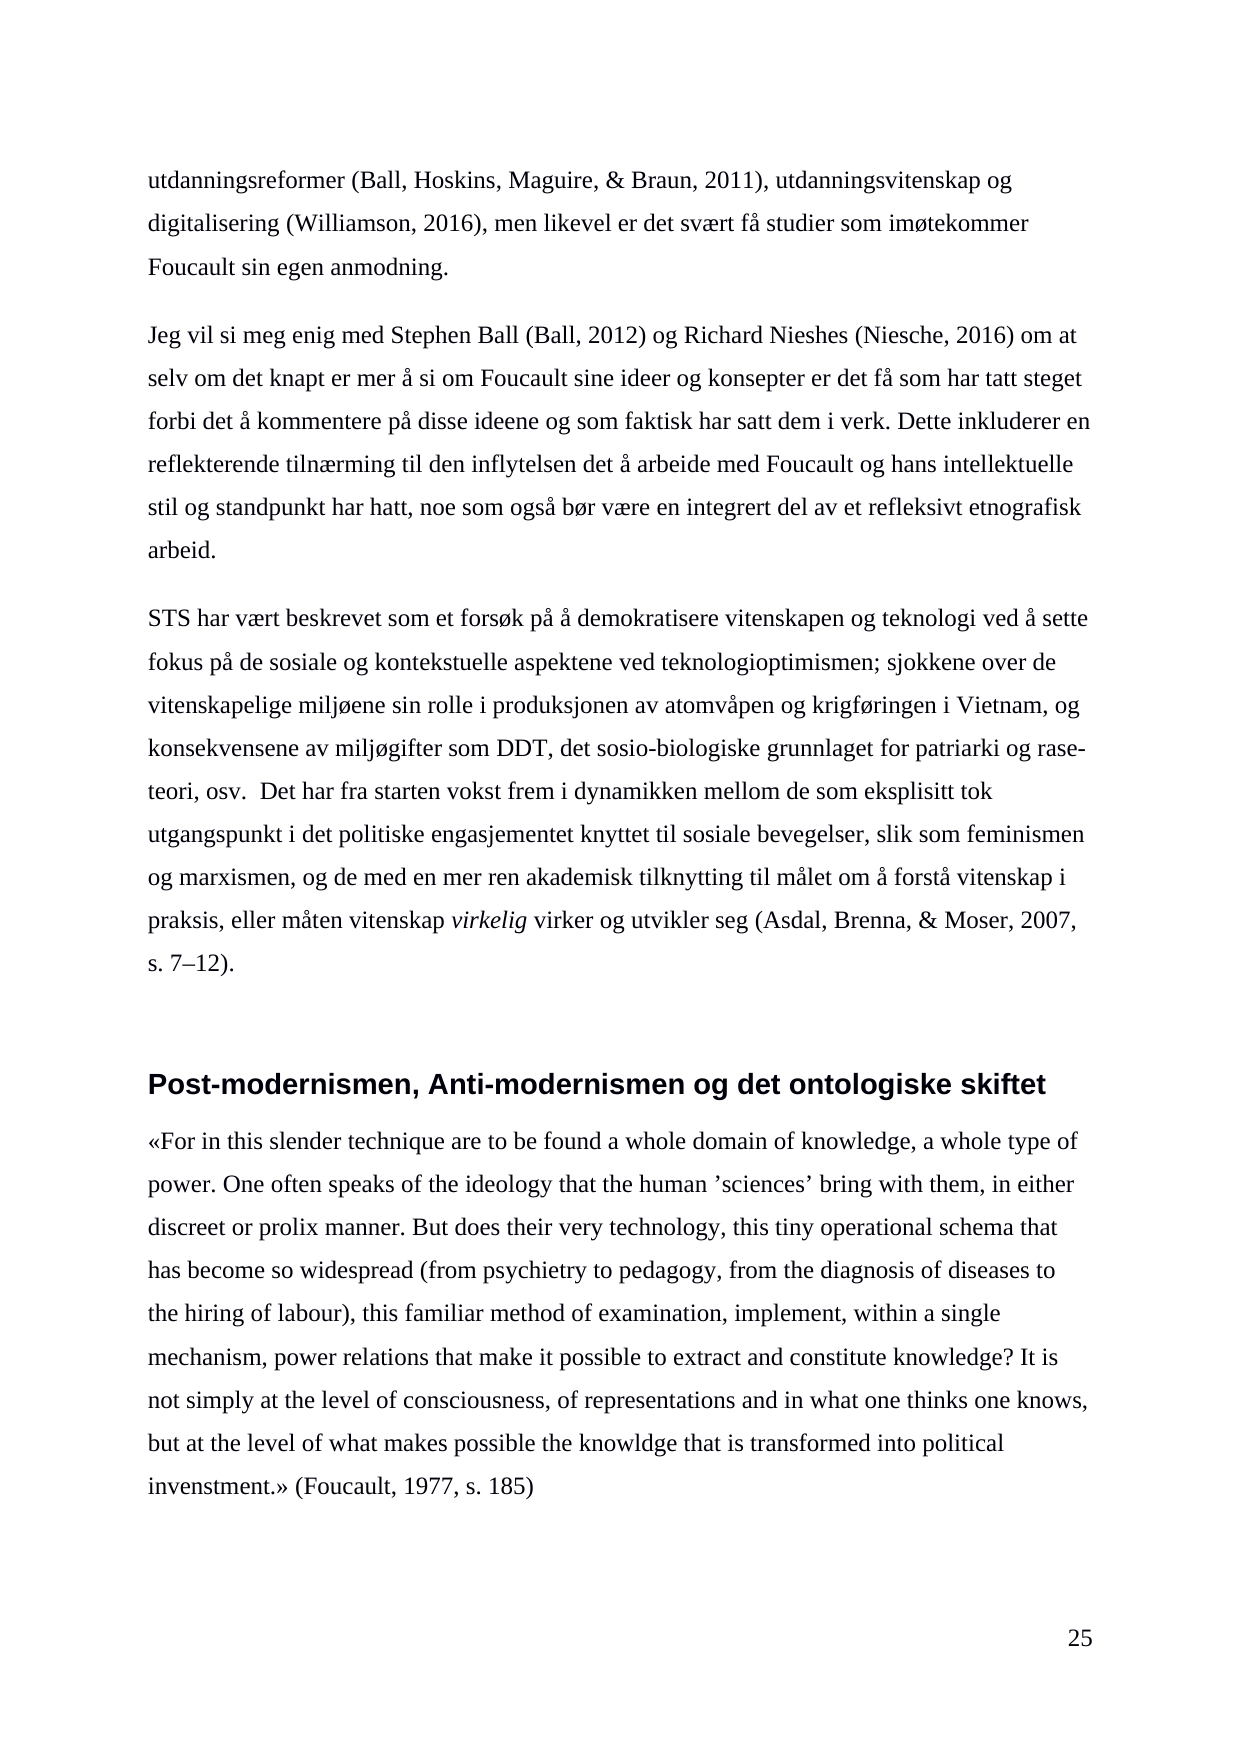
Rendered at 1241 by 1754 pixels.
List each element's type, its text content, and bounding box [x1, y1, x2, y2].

text Jeg vil si meg enig med Stephen Ball (Ball, 2012) og Richard Nieshes (Niesche, 2016) om at selv om det knapt er mer å si om Foucault sine ideer og konsepter er det få som har tatt steget forbi det å kommentere på disse ideene og som faktisk har satt dem i verk. Dette inkluderer en reflekterende tilnærming til den inflytelsen det å arbeide med Foucault og hans intellektuelle stil og standpunkt har hatt, noe som også bør være en integrert del av et refleksivt etnografisk arbeid. [148, 320, 1092, 564]
subtitle Post-modernismen, Anti-modernismen og det ontologiske skiftet [148, 1067, 1092, 1100]
text «For in this slender technique are to be found a whole domain of knowledge, a whole type of power. One often speaks of the ideology that the human ’sciences’ bring with them, in either discreet or prolix manner. But does their very technology, this tiny operational schema that has become so widespread (from psychietry to pedagogy, from the diagnosis of diseases to the hiring of labour), this familiar method of examination, implement, within a single mechanism, power relations that make it possible to extract and constitute knowledge? It is not simply at the level of consciousness, of representations and in what one thinks one knows, but at the level of what makes possible the knowldge that is transformed into political invenstment.» (Foucault, 1977, s. 185) [148, 1126, 1092, 1500]
text STS har vært beskrevet som et forsøk på å demokratisere vitenskapen og teknologi ved å sette fokus på de sosiale og kontekstuelle aspektene ved teknologioptimismen; sjokkene over de vitenskapelige miljøene sin rolle i produksjonen av atomvåpen og krigføringen i Vietnam, og konsekvensene av miljøgifter som DDT, det sosio-biologiske grunnlaget for patriarki og rase-teori, osv. Det har fra starten vokst frem i dynamikken mellom de som eksplisitt tok utgangspunkt i det politiske engasjementet knyttet til sosiale bevegelser, slik som feminismen og marxismen, og de med en mer ren akademisk tilknytting til målet om å forstå vitenskap i praksis, eller måten vitenskap virkelig virker og utvikler seg (Asdal, Brenna, & Moser, 2007, s. 7–12). [148, 603, 1092, 977]
text utdanningsreformer (Ball, Hoskins, Maguire, & Braun, 2011), utdanningsvitenskap og digitalisering (Williamson, 2016), men likevel er det svært få studier som imøtekommer Foucault sin egen anmodning. [148, 165, 1092, 280]
